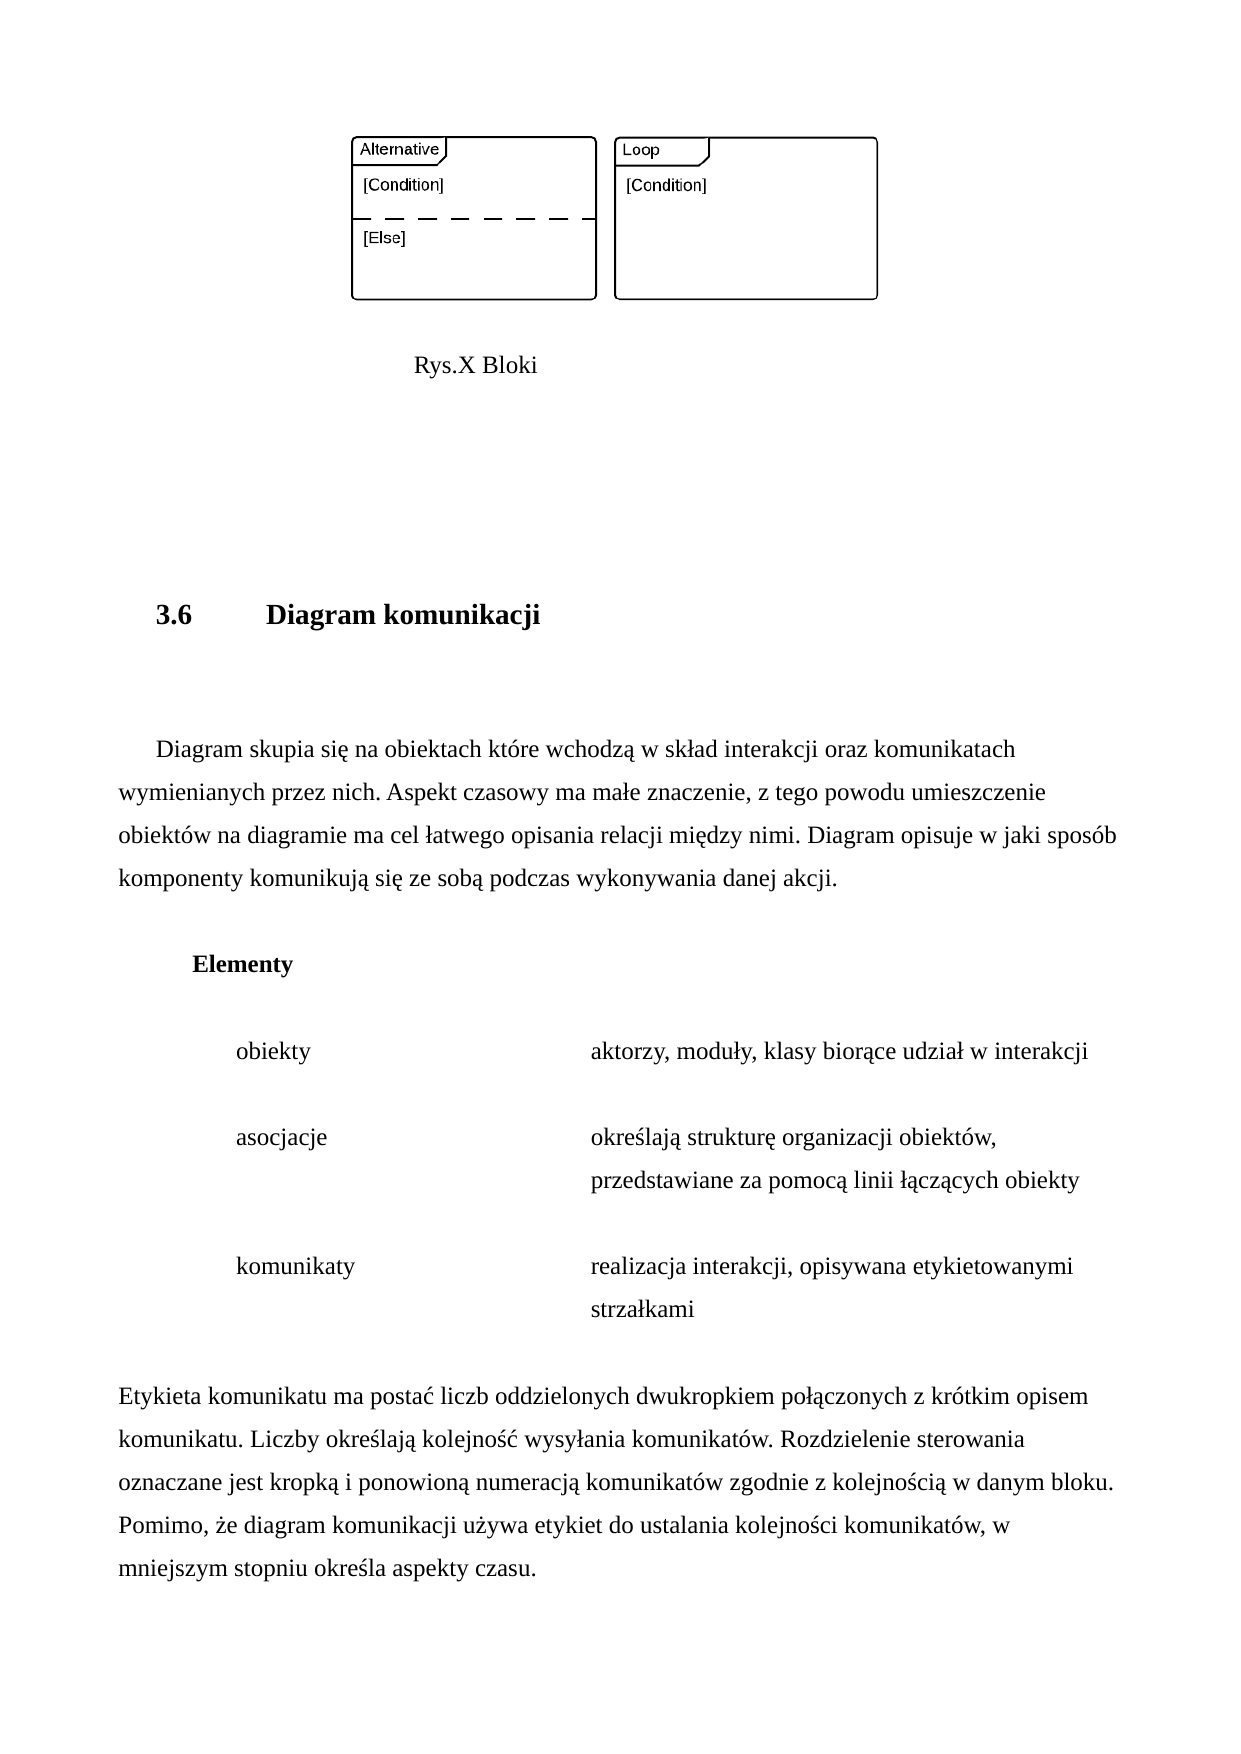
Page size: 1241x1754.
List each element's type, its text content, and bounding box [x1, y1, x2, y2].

text Elementy [118, 949, 1122, 978]
text 3.6 Diagram komunikacji [118, 597, 1122, 631]
picture [333, 118, 907, 329]
text Rys.X Bloki [118, 118, 1122, 379]
text obiekty aktorzy, moduły, klasy biorące udział w interakcji [118, 1036, 1122, 1064]
text komunikaty realizacja interakcji, opisywana etykietowanymi strzałkami [118, 1251, 1122, 1323]
text asocjacje określają strukturę organizacji obiektów, przedstawiane za pomocą linii łączących obiekty [118, 1122, 1122, 1194]
text Diagram skupia się na obiektach które wchodzą w skład interakcji oraz komunikatach wymienianych przez nich. Aspekt czasowy ma małe znaczenie, z tego powodu umieszczenie obiektów na diagramie ma cel łatwego opisania relacji między nimi. Diagram opisuje w jaki sposób komponenty komunikują się ze sobą podczas wykonywania danej akcji. [118, 734, 1122, 892]
text Etykieta komunikatu ma postać liczb oddzielonych dwukropkiem połączonych z krótkim opisem komunikatu. Liczby określają kolejność wysyłania komunikatów. Rozdzielenie sterowania oznaczane jest kropką i ponowioną numeracją komunikatów zgodnie z kolejnością w danym bloku. Pomimo, że diagram komunikacji używa etykiet do ustalania kolejności komunikatów, w mniejszym stopniu określa aspekty czasu. [118, 1381, 1122, 1582]
